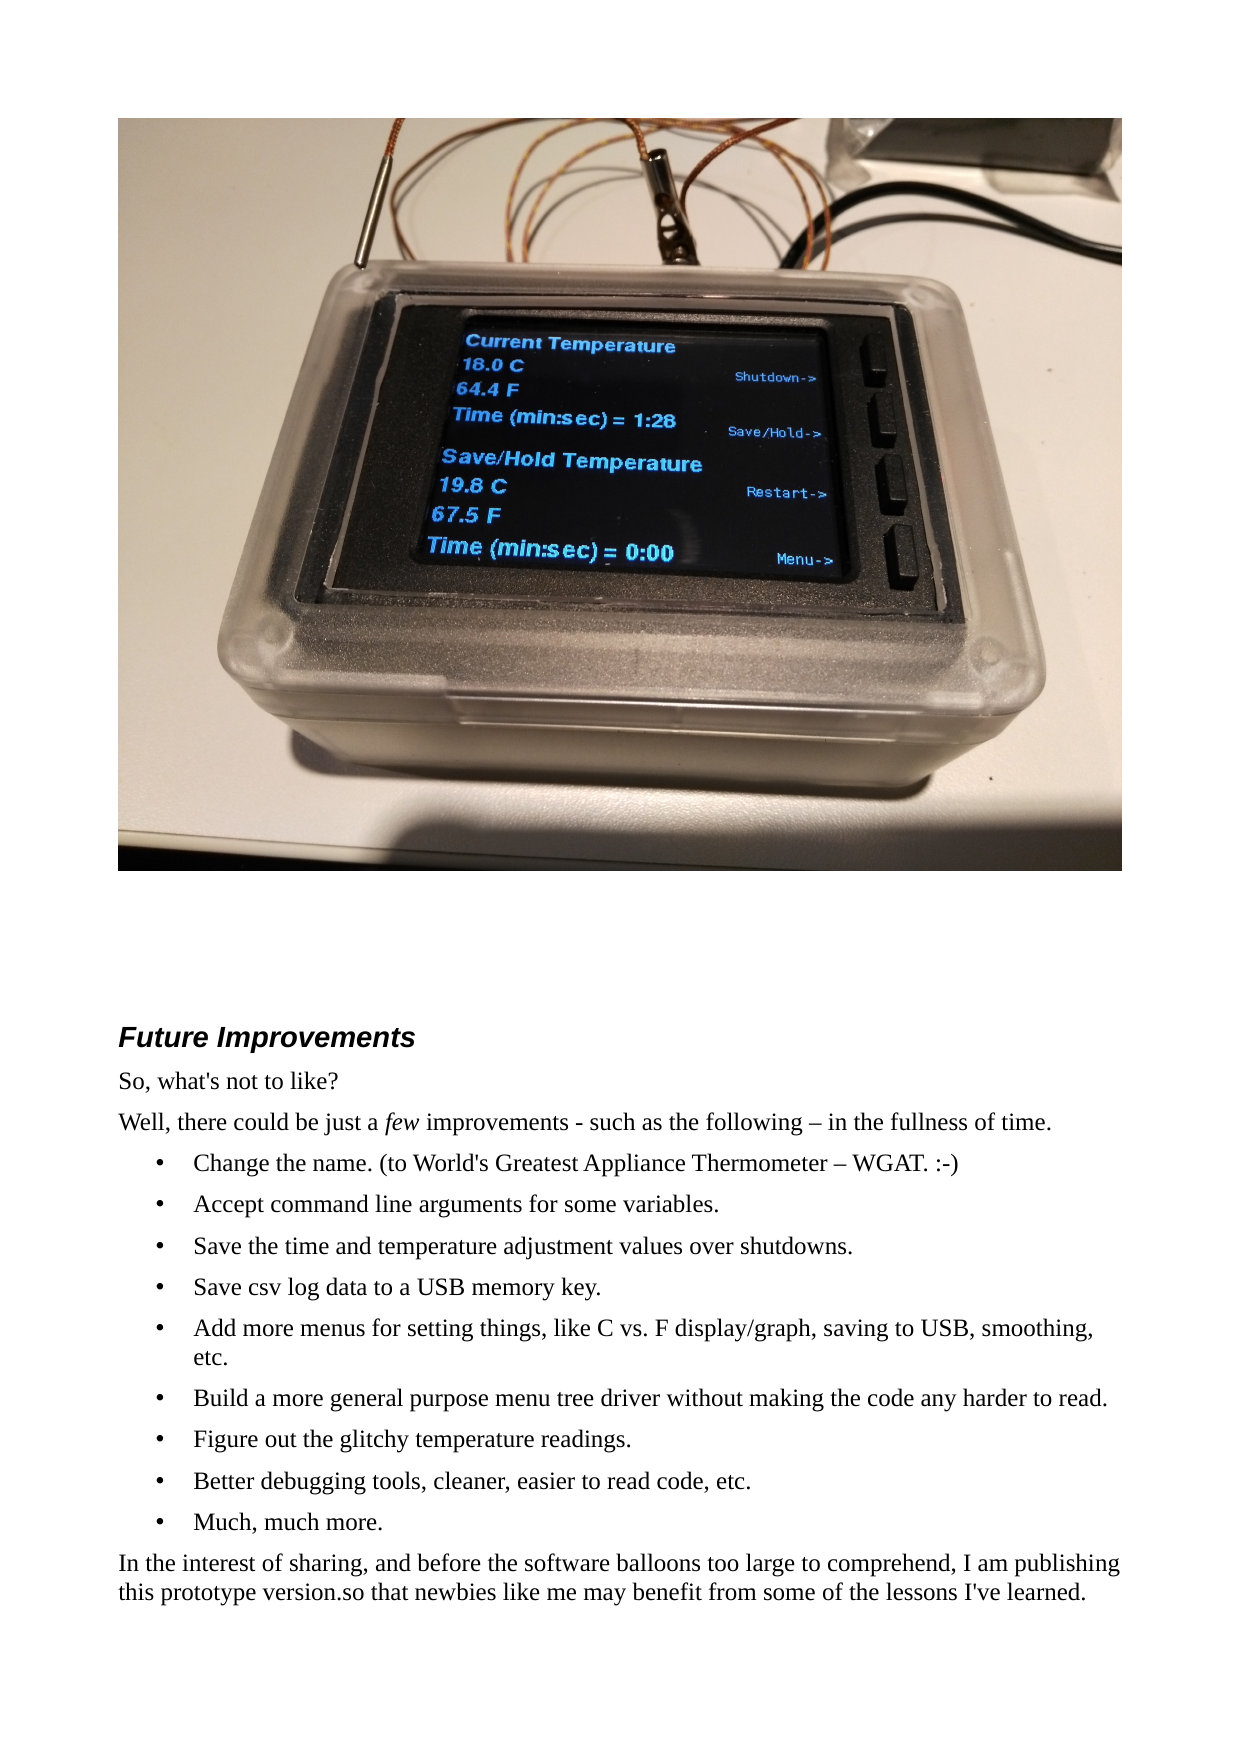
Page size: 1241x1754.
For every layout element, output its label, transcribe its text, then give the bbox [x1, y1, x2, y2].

list Better debugging tools, cleaner, easier to read code, etc. [156, 1466, 1122, 1494]
list Build a more general purpose menu tree driver without making the code any harder to read. [156, 1383, 1122, 1412]
text So, what's not to like? [118, 1066, 1122, 1094]
subtitle Future Improvements [118, 1020, 1122, 1053]
list Figure out the glitchy temperature readings. [156, 1424, 1122, 1453]
list Accept command line arguments for some variables. [156, 1189, 1122, 1218]
list Much, much more. [156, 1507, 1122, 1536]
text Well, there could be just a few improvements - such as the following – in the fullness of time. [118, 1107, 1122, 1136]
list Save csv log data to a USB memory key. [156, 1272, 1122, 1301]
list Save the time and temperature adjustment values over shutdowns. [156, 1231, 1122, 1259]
picture [118, 118, 1122, 871]
list Add more menus for setting things, like C vs. F display/graph, saving to USB, smoothing, etc. [156, 1313, 1122, 1371]
list Change the name. (to World's Greatest Appliance Thermometer – WGAT. :-) [156, 1148, 1122, 1177]
text In the interest of sharing, and before the software balloons too large to comprehend, I am publishing this prototype version.so that newbies like me may benefit from some of the lessons I've learned. [118, 1548, 1122, 1606]
